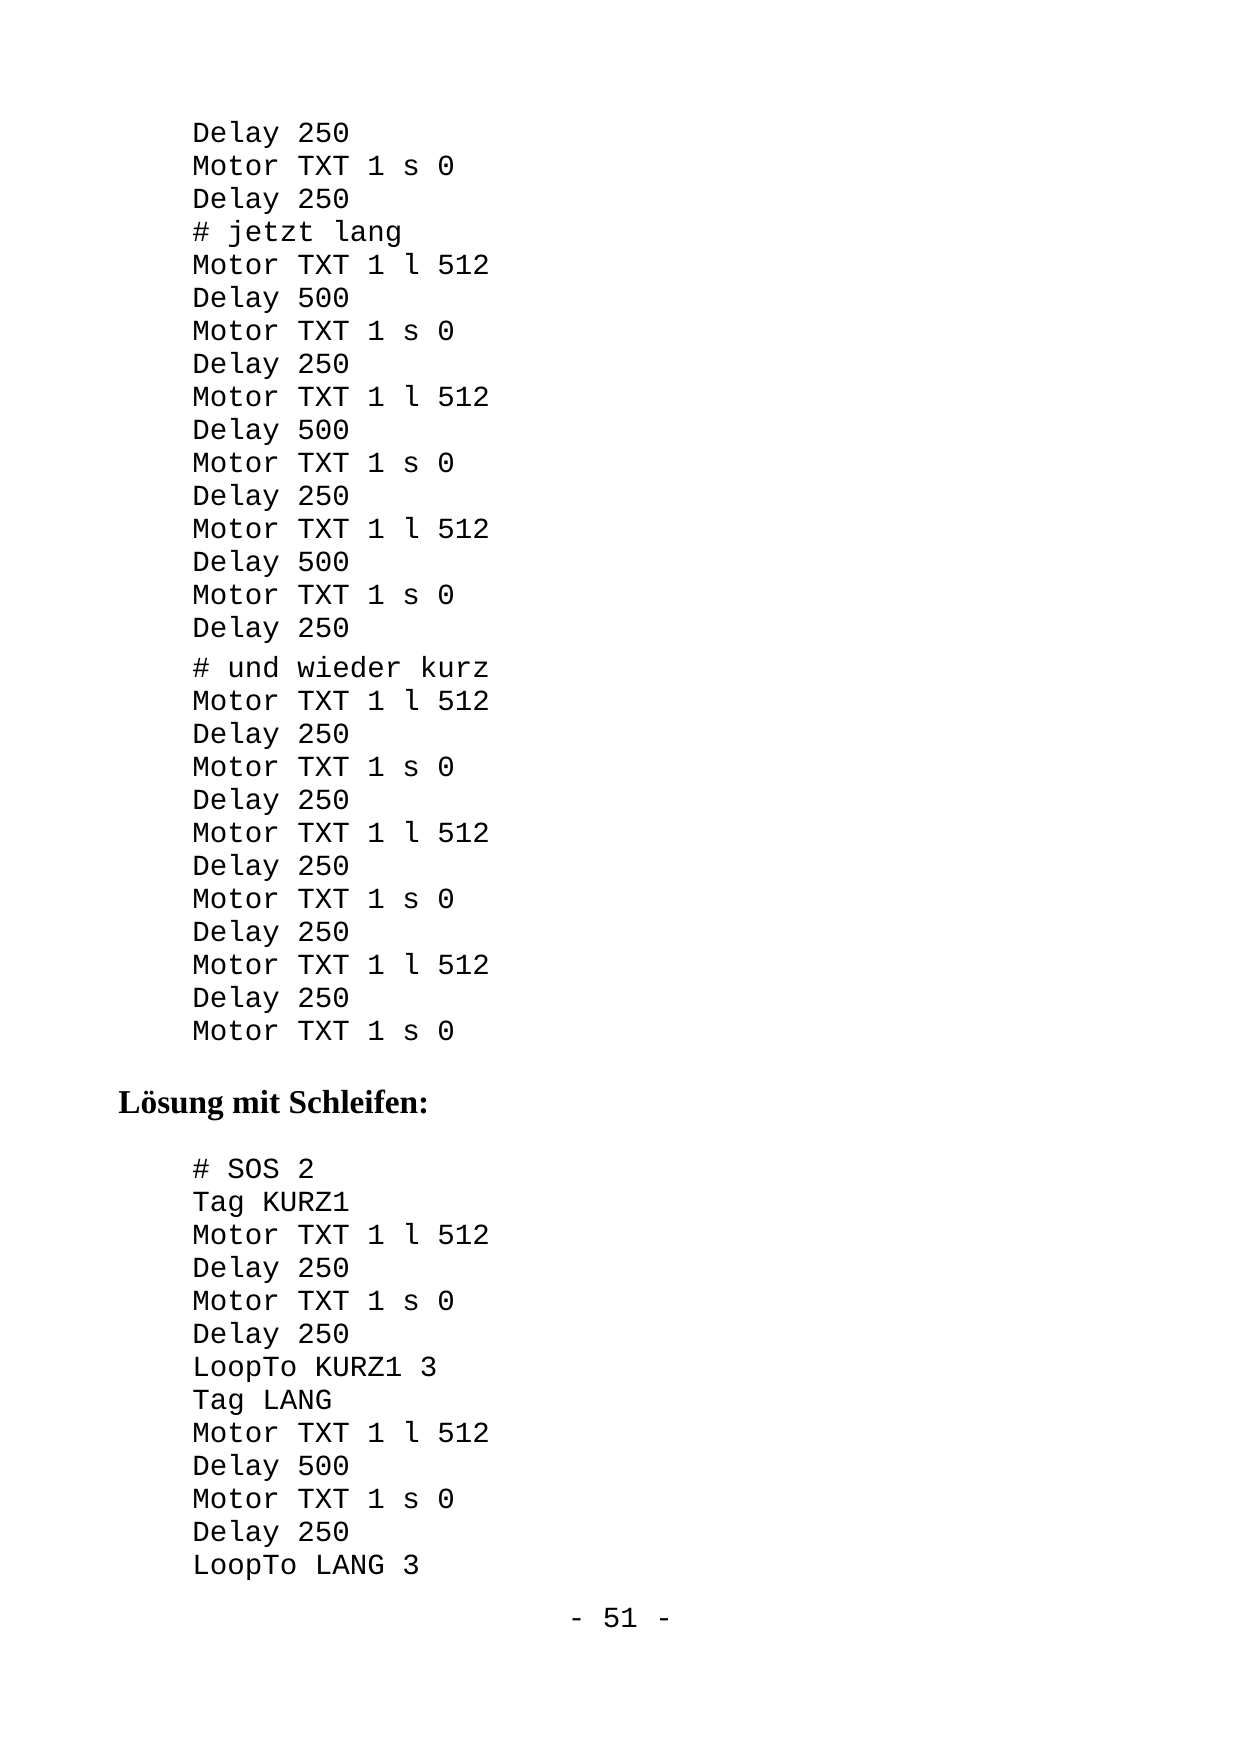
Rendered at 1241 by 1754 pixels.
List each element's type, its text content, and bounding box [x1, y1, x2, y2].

text # jetzt lang [118, 217, 1122, 250]
text Motor TXT 1 s 0 [118, 1017, 1122, 1049]
text Delay 500 [118, 415, 1122, 448]
text Motor TXT 1 s 0 [118, 580, 1122, 613]
text Motor TXT 1 s 0 [118, 448, 1122, 481]
text LoopTo KURZ1 3 [118, 1352, 1122, 1385]
text Delay 500 [118, 283, 1122, 316]
text # SOS 2 [118, 1154, 1122, 1187]
text Motor TXT 1 s 0 [118, 151, 1122, 184]
text Tag LANG [118, 1385, 1122, 1418]
text Motor TXT 1 l 512 [118, 382, 1122, 415]
text Delay 250 [118, 118, 1122, 151]
text Delay 250 [118, 719, 1122, 752]
text Delay 250 [118, 613, 1122, 646]
text Motor TXT 1 s 0 [118, 1286, 1122, 1319]
text Motor TXT 1 l 512 [118, 1418, 1122, 1451]
text Motor TXT 1 s 0 [118, 316, 1122, 349]
text Motor TXT 1 l 512 [118, 818, 1122, 851]
text Delay 250 [118, 349, 1122, 382]
text Delay 250 [118, 481, 1122, 514]
text Tag KURZ1 [118, 1187, 1122, 1220]
text Delay 500 [118, 1451, 1122, 1484]
text Motor TXT 1 l 512 [118, 951, 1122, 983]
text Motor TXT 1 s 0 [118, 1484, 1122, 1517]
text Motor TXT 1 l 512 [118, 250, 1122, 283]
text Motor TXT 1 l 512 [118, 686, 1122, 719]
text LoopTo LANG 3 [118, 1550, 1122, 1583]
text Delay 250 [118, 1253, 1122, 1286]
text Delay 250 [118, 785, 1122, 818]
text Motor TXT 1 s 0 [118, 752, 1122, 785]
text Delay 250 [118, 917, 1122, 951]
text Motor TXT 1 s 0 [118, 884, 1122, 917]
text Lösung mit Schleifen: [118, 1083, 1122, 1121]
text Motor TXT 1 l 512 [118, 514, 1122, 547]
text Delay 250 [118, 851, 1122, 884]
text Delay 250 [118, 184, 1122, 217]
text Delay 500 [118, 547, 1122, 580]
text Delay 250 [118, 983, 1122, 1017]
text # und wieder kurz [118, 646, 1122, 686]
text Delay 250 [118, 1319, 1122, 1352]
text Motor TXT 1 l 512 [118, 1220, 1122, 1253]
text Delay 250 [118, 1517, 1122, 1550]
